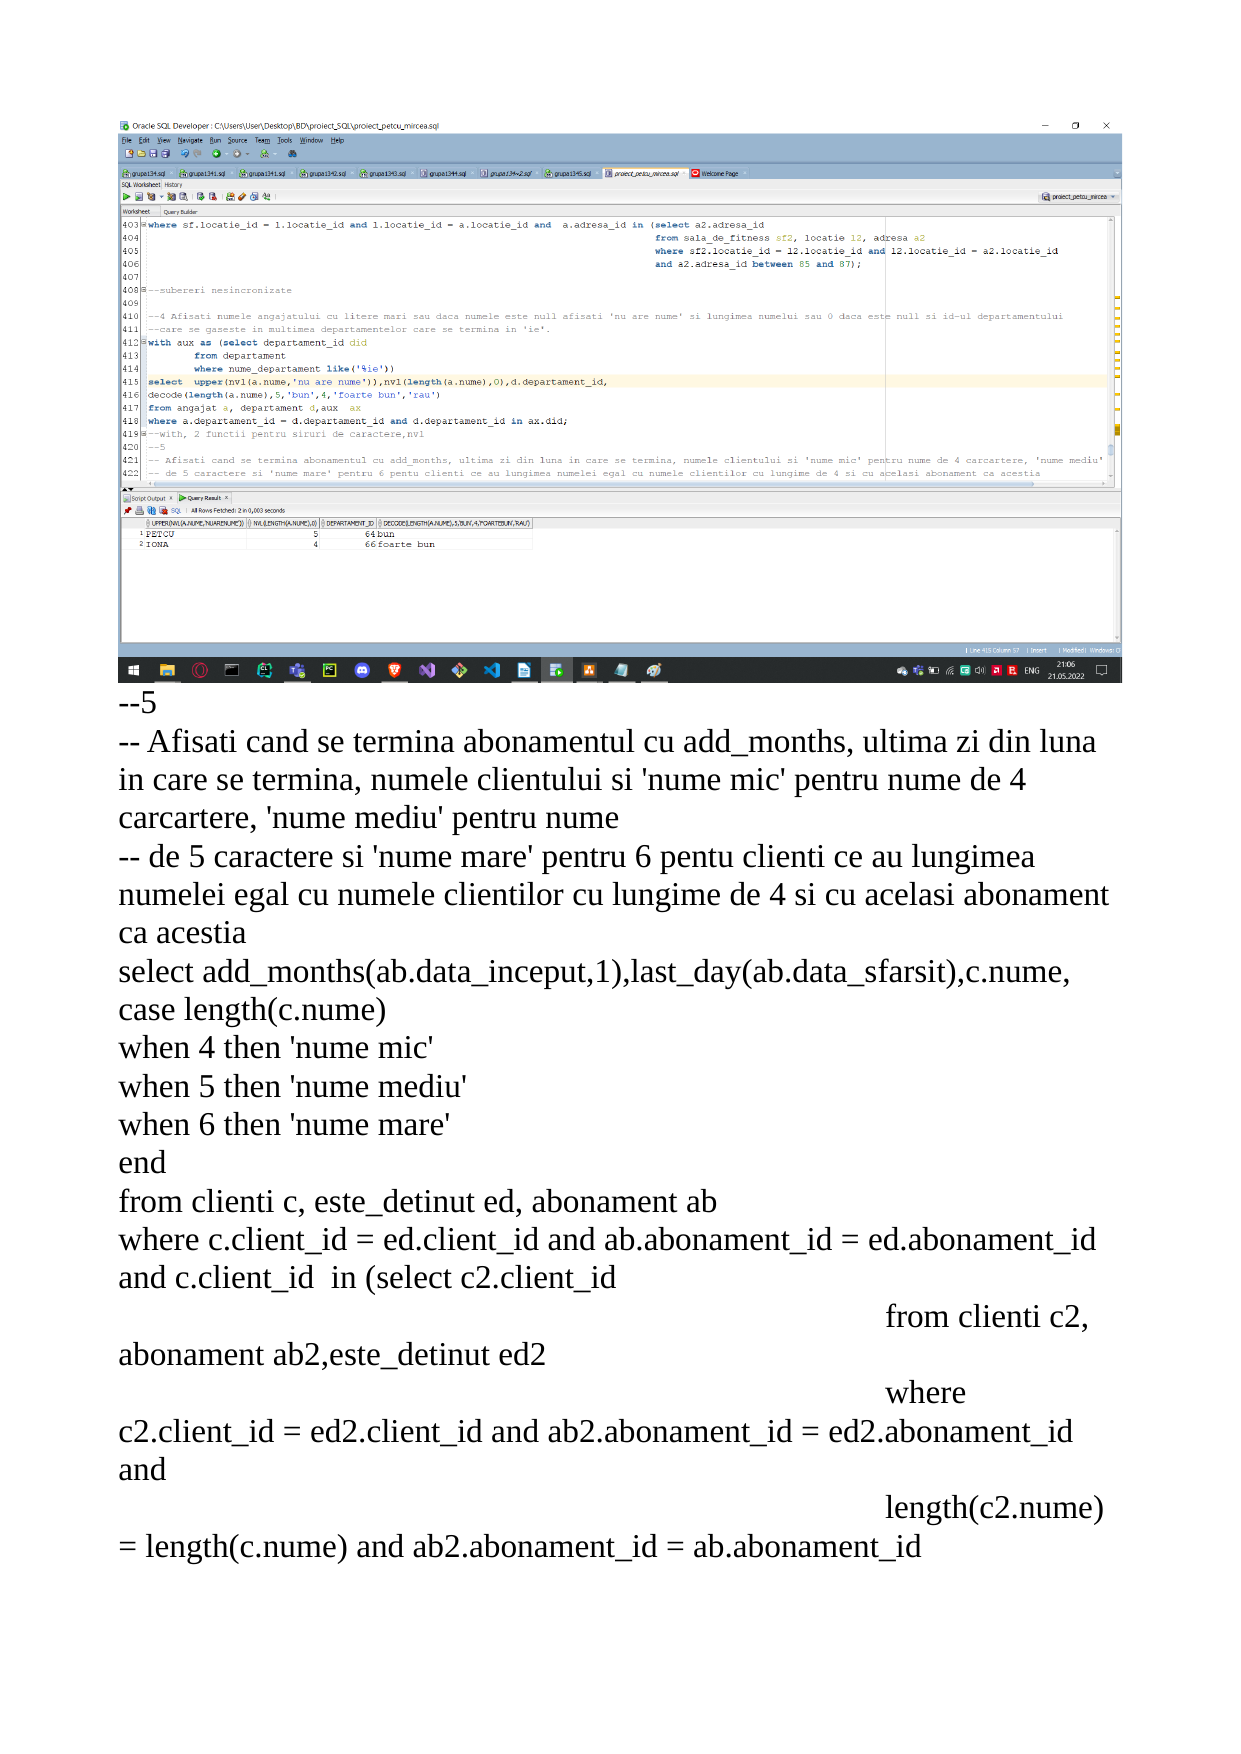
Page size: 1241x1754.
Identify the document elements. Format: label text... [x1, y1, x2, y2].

text where c.client_id = ed.client_id and ab.abonament_id = ed.abonament_id and c.client_id in (select c2.client_id [118, 1219, 1122, 1296]
text from clienti c2, abonament ab2,este_detinut ed2 [118, 1296, 1122, 1373]
text where c2.client_id = ed2.client_id and ab2.abonament_id = ed2.abonament_id and [118, 1373, 1122, 1488]
text --5 [118, 683, 1122, 721]
text case length(c.nume) [118, 989, 1122, 1028]
text -- Afisati cand se termina abonamentul cu add_months, ultima zi din luna in care se termina, numele clientului si 'nume mic' pentru nume de 4 carcartere, 'nume mediu' pentru nume [118, 721, 1122, 836]
text length(c2.nume) = length(c.nume) and ab2.abonament_id = ab.abonament_id [118, 1488, 1122, 1564]
text when 5 then 'nume mediu' [118, 1066, 1122, 1104]
text from clienti c, este_detinut ed, abonament ab [118, 1181, 1122, 1219]
text when 4 then 'nume mic' [118, 1028, 1122, 1066]
text end [118, 1143, 1122, 1181]
picture [118, 118, 1123, 683]
text select add_months(ab.data_inceput,1),last_day(ab.data_sfarsit),c.nume, [118, 951, 1122, 989]
text -- de 5 caractere si 'nume mare' pentru 6 pentu clienti ce au lungimea numelei egal cu numele clientilor cu lungime de 4 si cu acelasi abonament ca acestia [118, 836, 1122, 951]
text when 6 then 'nume mare' [118, 1104, 1122, 1143]
